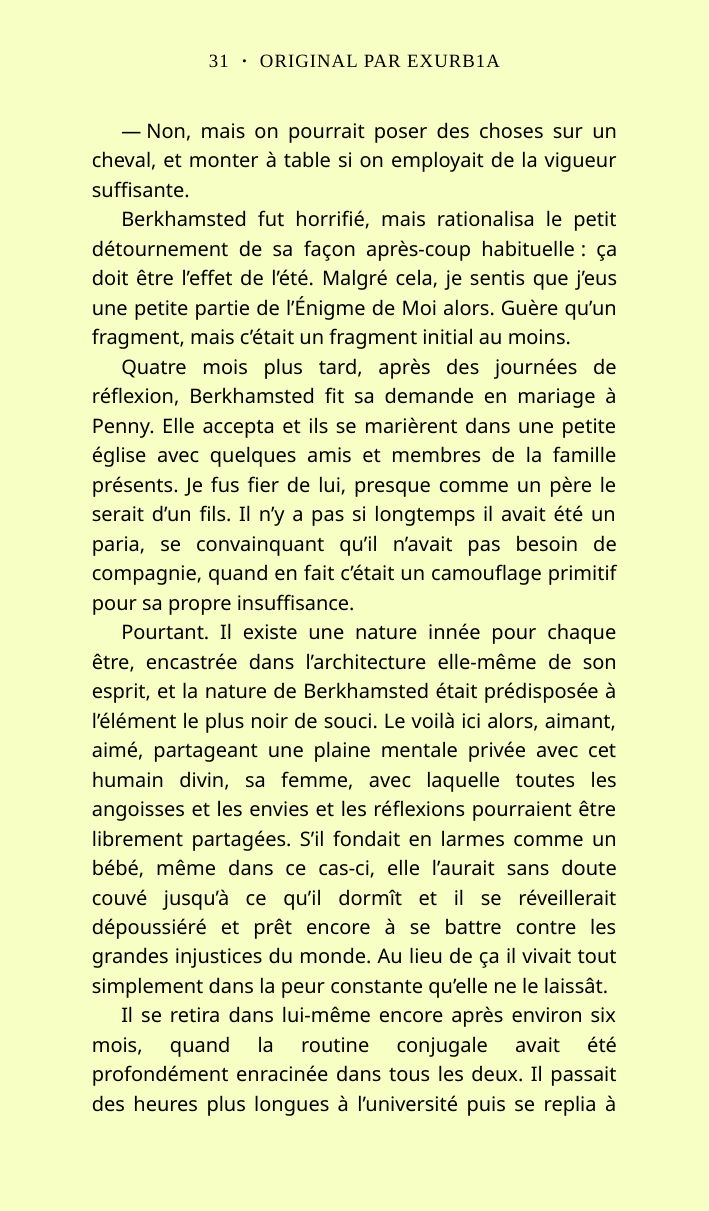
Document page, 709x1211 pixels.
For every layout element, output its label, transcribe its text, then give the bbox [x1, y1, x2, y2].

text Pourtant. Il existe une nature innée pour chaque être, encastrée dans l’architecture elle-même de son esprit, et la nature de Berkhamsted était prédisposée à l’élément le plus noir de souci. Le voilà ici alors, aimant, aimé, partageant une plaine mentale privée avec cet humain divin, sa femme, avec laquelle toutes les angoisses et les envies et les réflexions pourraient être librement partagées. S’il fondait en larmes comme un bébé, même dans ce cas-ci, elle l’aurait sans doute couvé jusqu’à ce qu’il dormît et il se réveillerait dépoussiéré et prêt encore à se battre contre les grandes injustices du monde. Au lieu de ça il vivait tout simplement dans la peur constante qu’elle ne le laissât. [92, 616, 617, 999]
text Berkhamsted fut horrifié, mais rationalisa le petit détournement de sa façon après-coup habituelle : ça doit être l’effet de l’été. Malgré cela, je sentis que j’eus une petite partie de l’Énigme de Moi alors. Guère qu’un fragment, mais c’était un fragment initial au moins. [92, 203, 617, 351]
text Quatre mois plus tard, après des journées de réflexion, Berkhamsted fit sa demande en mariage à Penny. Elle accepta et ils se marièrent dans une petite église avec quelques amis et membres de la famille présents. Je fus fier de lui, presque comme un père le serait d’un fils. Il n’y a pas si longtemps il avait été un paria, se convainquant qu’il n’avait pas besoin de compagnie, quand en fait c’était un camouflage primitif pour sa propre insuffisance. [92, 351, 617, 616]
text Il se retira dans lui-même encore après environ six mois, quand la routine conjugale avait été profondément enracinée dans tous les deux. Il passait des heures plus longues à l’université puis se replia à [92, 999, 617, 1117]
text — Non, mais on pourrait poser des choses sur un cheval, et monter à table si on employait de la vigueur suffisante. [92, 115, 617, 203]
